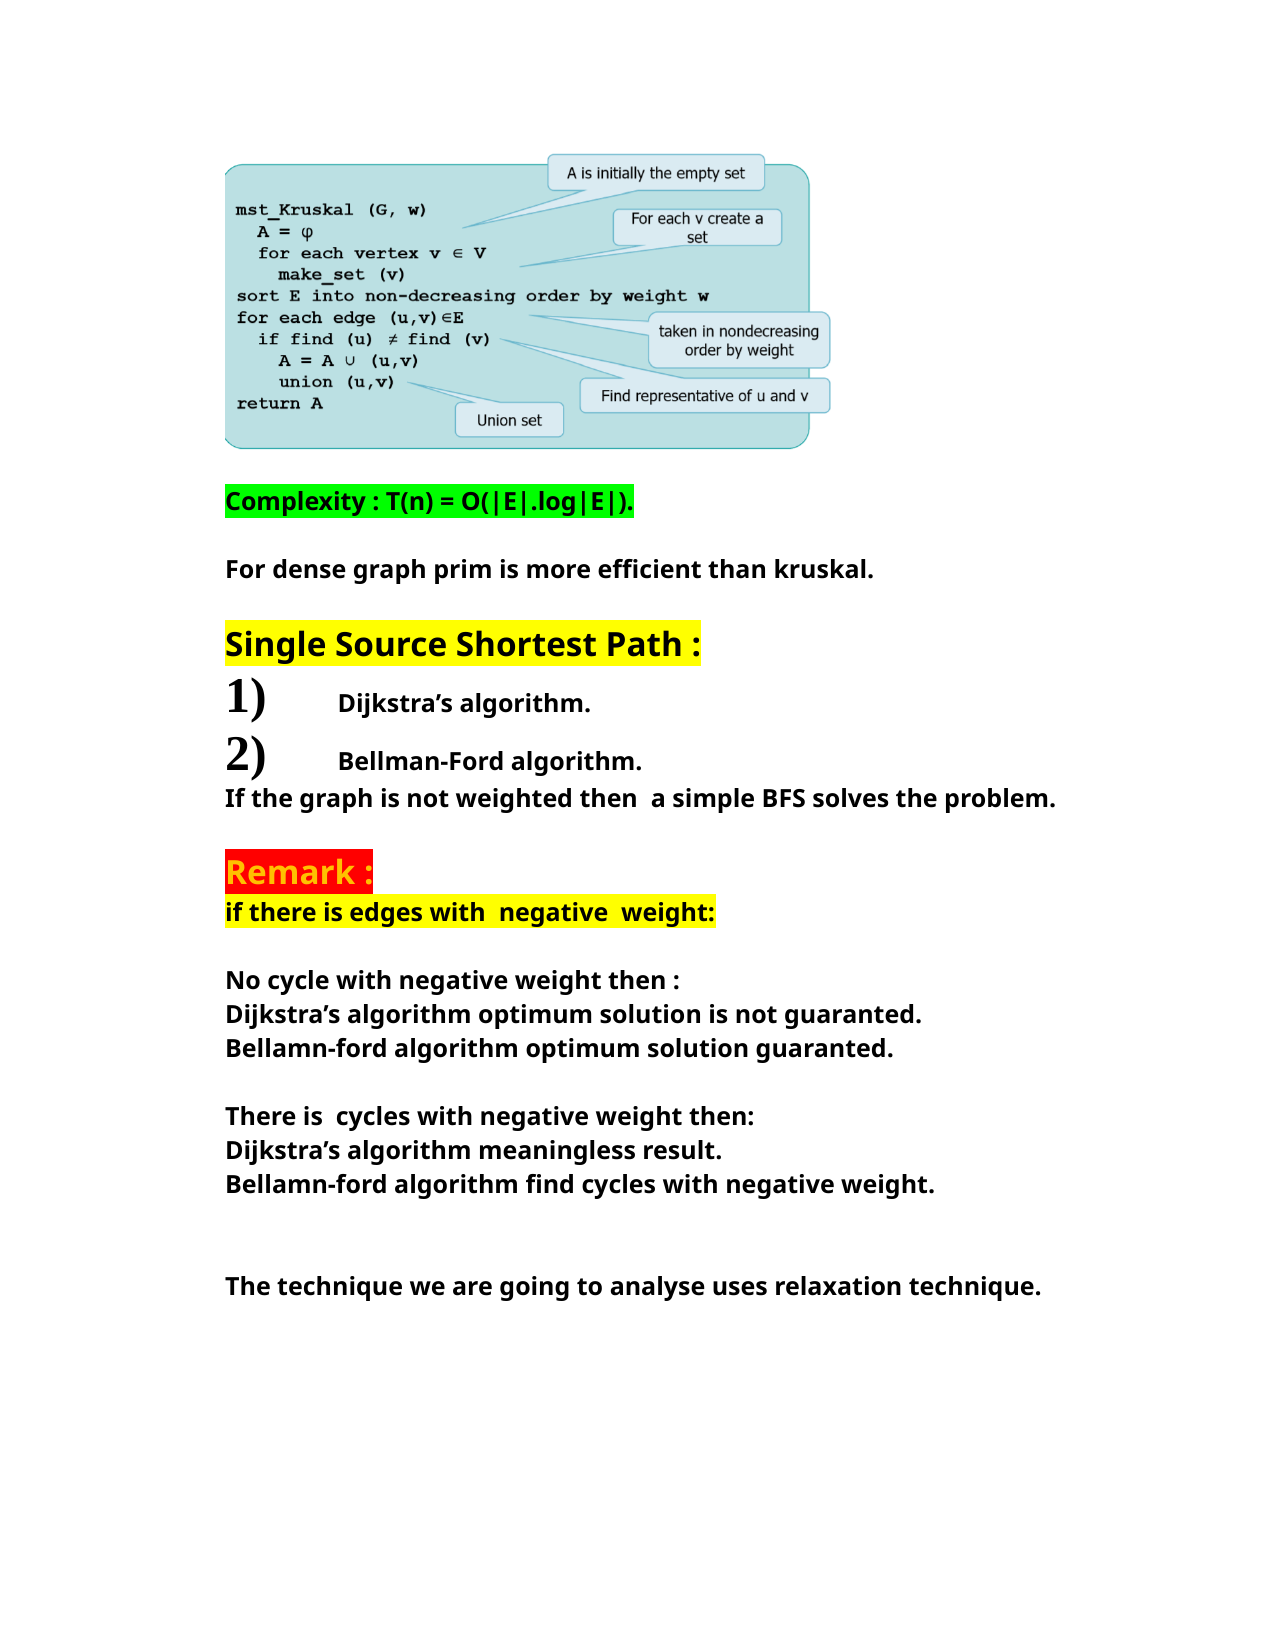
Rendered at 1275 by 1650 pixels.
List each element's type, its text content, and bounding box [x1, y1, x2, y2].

subtitle Complexity : T(n) = O(|E|.log|E|). [225, 484, 1125, 518]
subtitle If the graph is not weighted then a simple BFS solves the problem. [225, 781, 1125, 815]
subtitle Bellamn-ford algorithm optimum solution guaranted. [225, 1031, 1125, 1064]
subtitle Dijkstra’s algorithm. [225, 666, 1125, 723]
subtitle if there is edges with negative weight: [225, 894, 1125, 928]
subtitle The technique we are going to analyse uses relaxation technique. [225, 1269, 1125, 1303]
subtitle Bellamn-ford algorithm find cycles with negative weight. [225, 1167, 1125, 1201]
subtitle Bellman-Ford algorithm. [225, 723, 1125, 781]
subtitle For dense graph prim is more efficient than kruskal. [225, 552, 1125, 586]
subtitle Single Source Shortest Path : [150, 620, 1125, 666]
subtitle No cycle with negative weight then : [225, 962, 1125, 996]
subtitle Dijkstra’s algorithm meaningless result. [225, 1133, 1125, 1167]
subtitle Dijkstra’s algorithm optimum solution is not guaranted. [225, 996, 1125, 1031]
subtitle There is cycles with negative weight then: [225, 1099, 1125, 1133]
subtitle Remark : [225, 849, 1125, 894]
